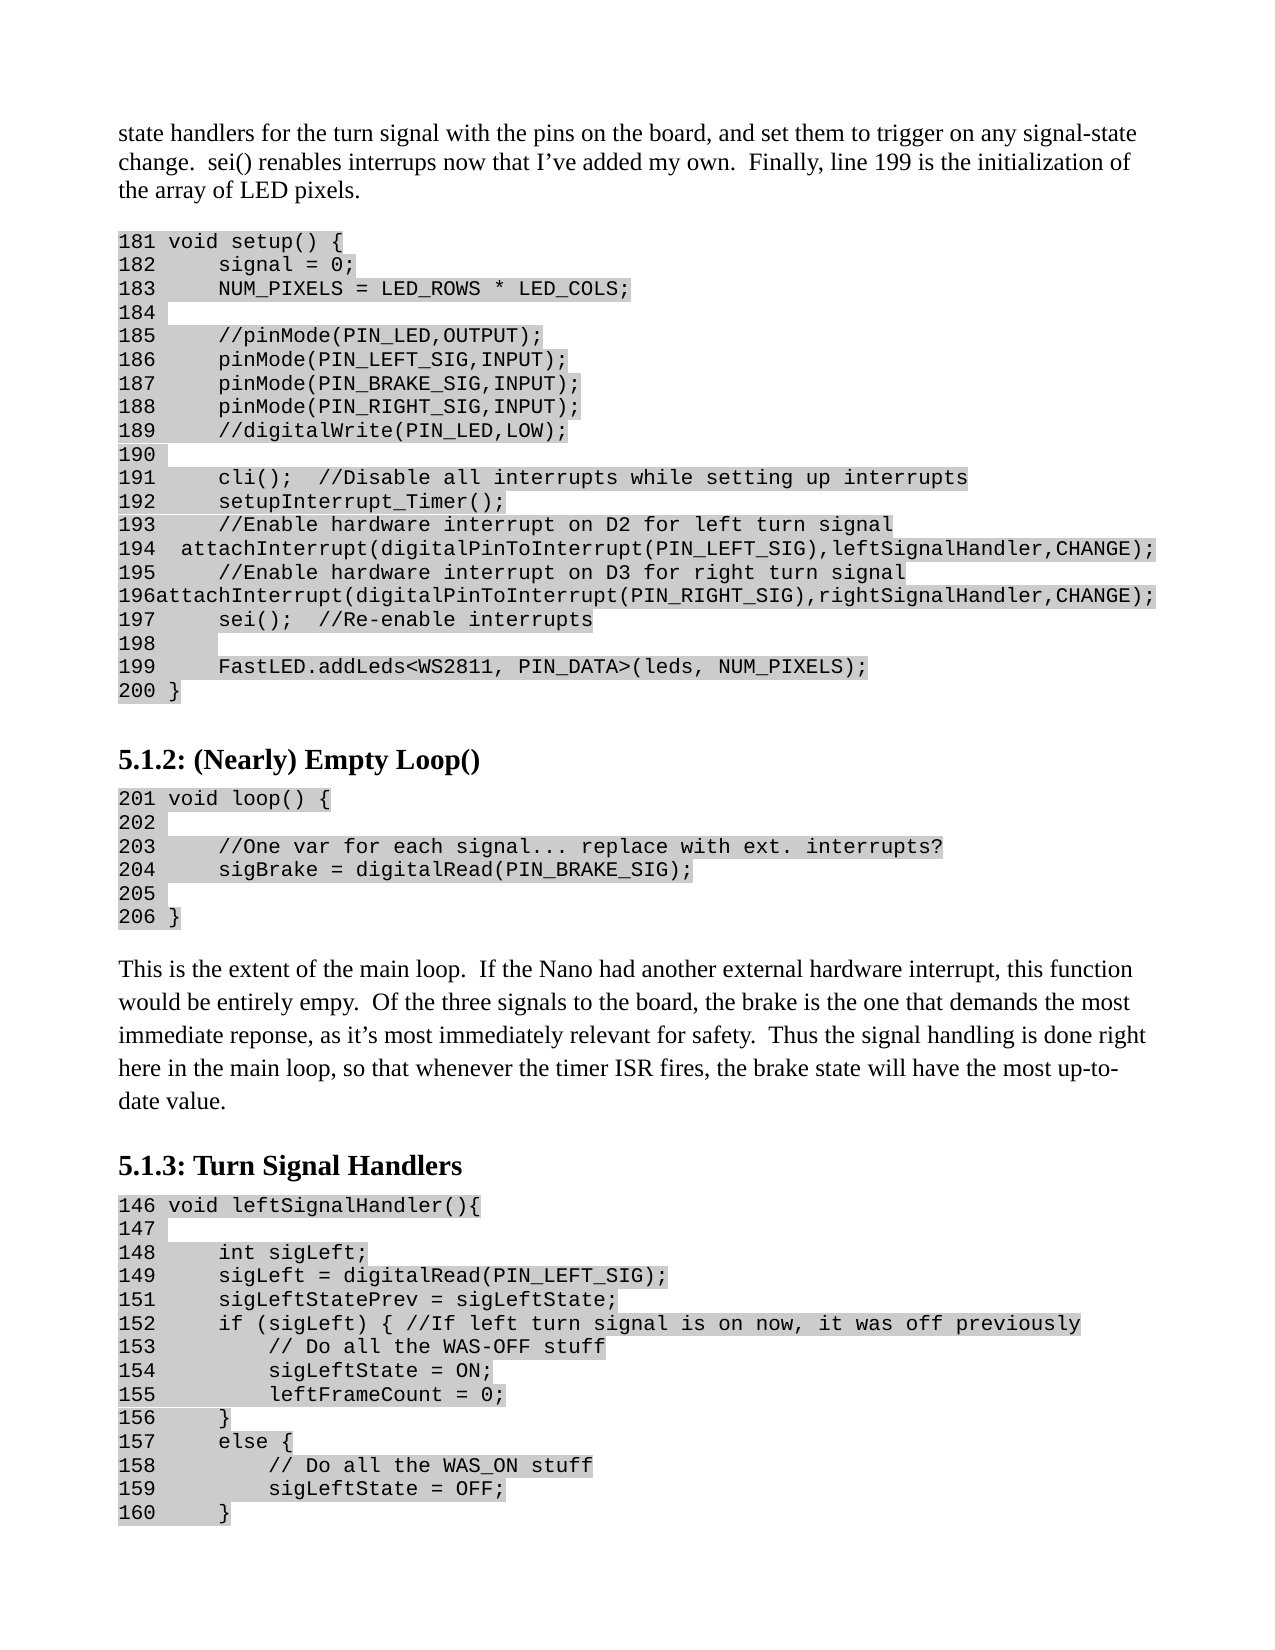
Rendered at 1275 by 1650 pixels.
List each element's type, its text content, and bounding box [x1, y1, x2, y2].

text 152 if (sigLeft) { //If left turn signal is on now, it was off previously [118, 1313, 1157, 1336]
text 187 pinMode(PIN_BRAKE_SIG,INPUT); [118, 373, 1157, 396]
text 182 signal = 0; [118, 254, 1157, 278]
text 184 [118, 302, 1157, 325]
text 203 //One var for each signal... replace with ext. interrupts? [118, 836, 1157, 859]
text 190 [118, 443, 1157, 467]
text 153 // Do all the WAS-OFF stuff [118, 1336, 1157, 1360]
text 156 } [118, 1407, 1157, 1431]
text 199 FastLED.addLeds<WS2811, PIN_DATA>(leds, NUM_PIXELS); [118, 656, 1157, 680]
text 201 void loop() { [118, 788, 1157, 812]
text 159 sigLeftState = OFF; [118, 1478, 1157, 1502]
text 181 void setup() { [118, 231, 1157, 254]
subtitle 5.1.2: (Nearly) Empty Loop() [118, 742, 1157, 776]
subtitle 5.1.3: Turn Signal Handlers [118, 1148, 1157, 1182]
text 147 [118, 1218, 1157, 1242]
text 206 } [118, 907, 1157, 930]
text 195 //Enable hardware interrupt on D3 for right turn signal [118, 562, 1157, 585]
text 205 [118, 883, 1157, 907]
text 154 sigLeftState = ON; [118, 1360, 1157, 1384]
text 194 attachInterrupt(digitalPinToInterrupt(PIN_LEFT_SIG),leftSignalHandler,CHANGE); [118, 538, 1157, 562]
text 191 cli(); //Disable all interrupts while setting up interrupts [118, 467, 1157, 491]
text 189 //digitalWrite(PIN_LED,LOW); [118, 420, 1157, 443]
text 196attachInterrupt(digitalPinToInterrupt(PIN_RIGHT_SIG),rightSignalHandler,CHANGE); 197 sei(); //Re-enable interrupts [118, 585, 1157, 633]
text 160 } [118, 1502, 1157, 1526]
text 183 NUM_PIXELS = LED_ROWS * LED_COLS; [118, 278, 1157, 302]
text 192 setupInterrupt_Timer(); [118, 491, 1157, 514]
text 200 } [118, 680, 1157, 704]
text 185 //pinMode(PIN_LED,OUTPUT); [118, 325, 1157, 349]
text 157 else { [118, 1431, 1157, 1455]
text 158 // Do all the WAS_ON stuff [118, 1455, 1157, 1478]
text 148 int sigLeft; [118, 1242, 1157, 1266]
text 202 [118, 812, 1157, 836]
text 188 pinMode(PIN_RIGHT_SIG,INPUT); [118, 396, 1157, 420]
text 155 leftFrameCount = 0; [118, 1384, 1157, 1407]
text 151 sigLeftStatePrev = sigLeftState; [118, 1289, 1157, 1313]
text state handlers for the turn signal with the pins on the board, and set them to trigger on any signal-state change. sei() renables interrups now that I’ve added my own. Finally, line 199 is the initialization of the array of LED pixels. [118, 118, 1157, 204]
text 198 [118, 633, 1157, 656]
text 149 sigLeft = digitalRead(PIN_LEFT_SIG); [118, 1266, 1157, 1289]
text 193 //Enable hardware interrupt on D2 for left turn signal [118, 514, 1157, 538]
text 186 pinMode(PIN_LEFT_SIG,INPUT); [118, 349, 1157, 373]
text 146 void leftSignalHandler(){ [118, 1194, 1157, 1218]
text This is the extent of the main loop. If the Nano had another external hardware interrupt, this function would be entirely empy. Of the three signals to the board, the brake is the one that demands the most immediate reponse, as it’s most immediately relevant for safety. Thus the signal handling is done right here in the main loop, so that whenever the timer ISR fires, the brake state will have the most up-to-date value. [118, 954, 1157, 1115]
text 204 sigBrake = digitalRead(PIN_BRAKE_SIG); [118, 859, 1157, 883]
